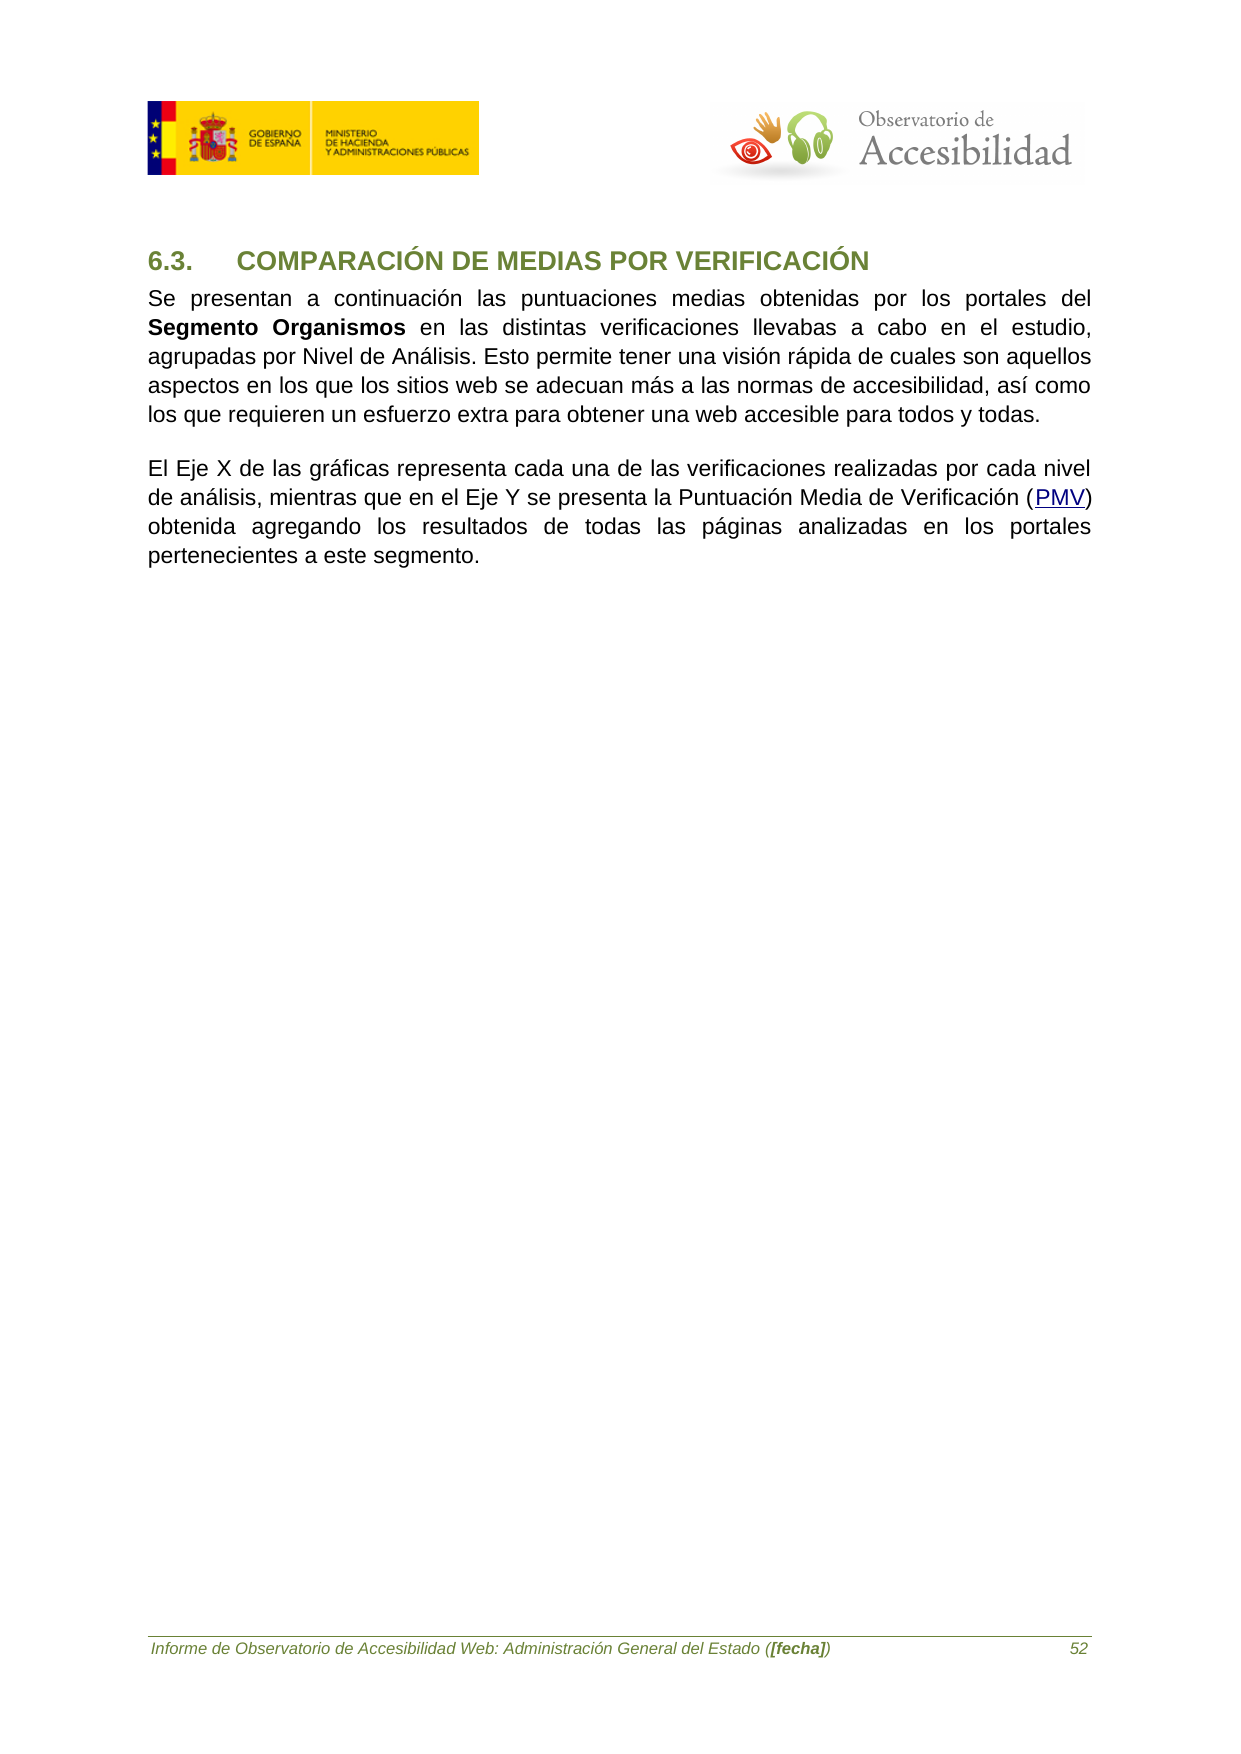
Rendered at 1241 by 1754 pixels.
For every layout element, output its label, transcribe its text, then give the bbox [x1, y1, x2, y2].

subtitle Comparación de medias por verificación [148, 245, 1092, 276]
text El Eje X de las gráficas representa cada una de las verificaciones realizadas por cada nivel de análisis, mientras que en el Eje Y se presenta la Puntuación Media de Verificación (PMV) obtenida agregando los resultados de todas las páginas analizadas en los portales pertenecientes a este segmento. [148, 455, 1092, 568]
text Se presentan a continuación las puntuaciones medias obtenidas por los portales del Segmento Organismos en las distintas verificaciones llevabas a cabo en el estudio, agrupadas por Nivel de Análisis. Esto permite tener una visión rápida de cuales son aquellos aspectos en los que los sitios web se adecuan más a las normas de accesibilidad, así como los que requieren un esfuerzo extra para obtener una web accesible para todos y todas. [148, 285, 1092, 427]
picture [710, 102, 1086, 185]
picture [147, 101, 479, 175]
